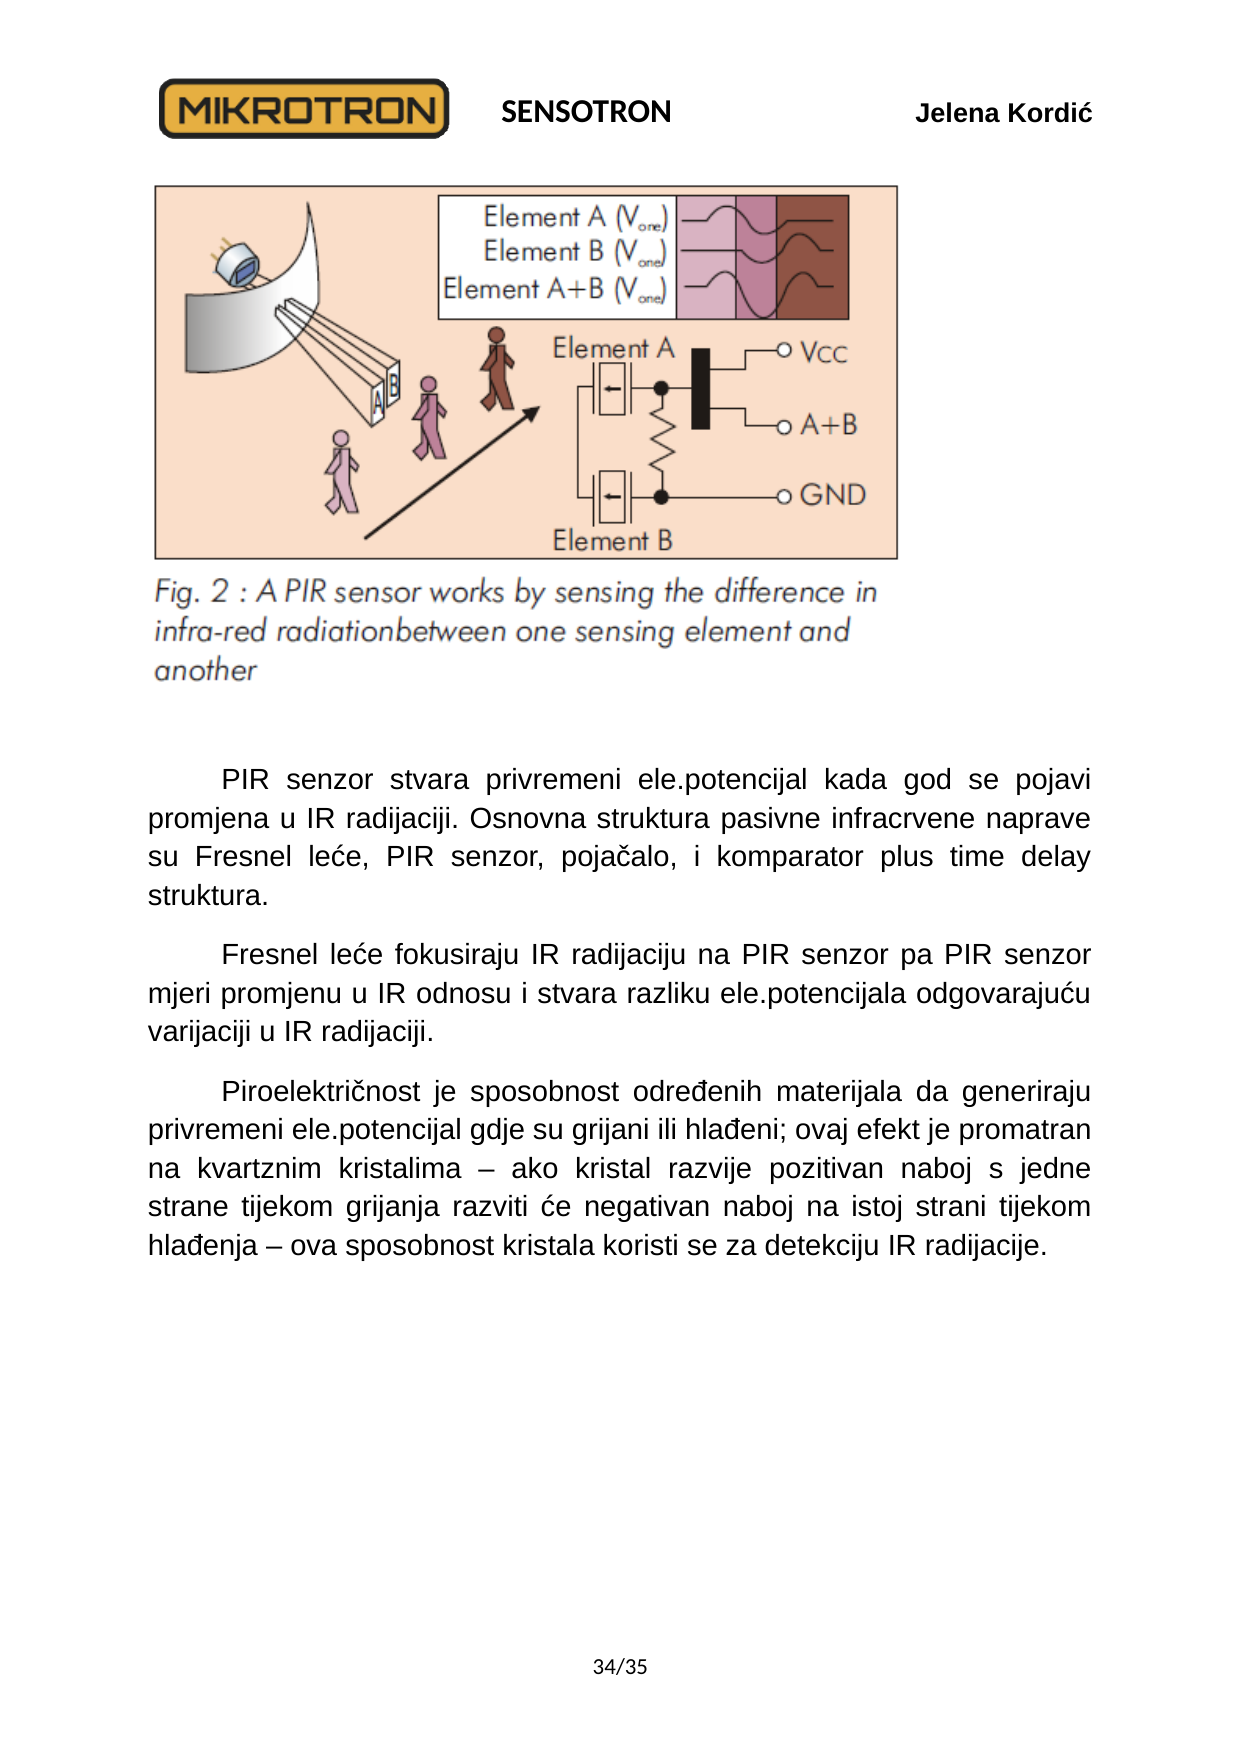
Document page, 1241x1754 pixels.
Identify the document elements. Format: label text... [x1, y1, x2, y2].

text PIR senzor stvara privremeni ele.potencijal kada god se pojavi promjena u IR radijaciji. Osnovna struktura pasivne infracrvene naprave su Fresnel leće, PIR senzor, pojačalo, i komparator plus time delay struktura. [148, 762, 1093, 911]
picture [147, 181, 906, 696]
text Fresnel leće fokusiraju IR radijaciju na PIR senzor pa PIR senzor mjeri promjenu u IR odnosu i stvara razliku ele.potencijala odgovarajuću varijaciji u IR radijaciji. [148, 937, 1093, 1048]
text Piroelektričnost je sposobnost određenih materijala da generiraju privremeni ele.potencijal gdje su grijani ili hlađeni; ovaj efekt je promatran na kvartznim kristalima – ako kristal razvije pozitivan naboj s jedne strane tijekom grijanja razviti će negativan naboj na istoj strani tijekom hlađenja – ova sposobnost kristala koristi se za detekciju IR radijacije. [148, 1074, 1093, 1261]
